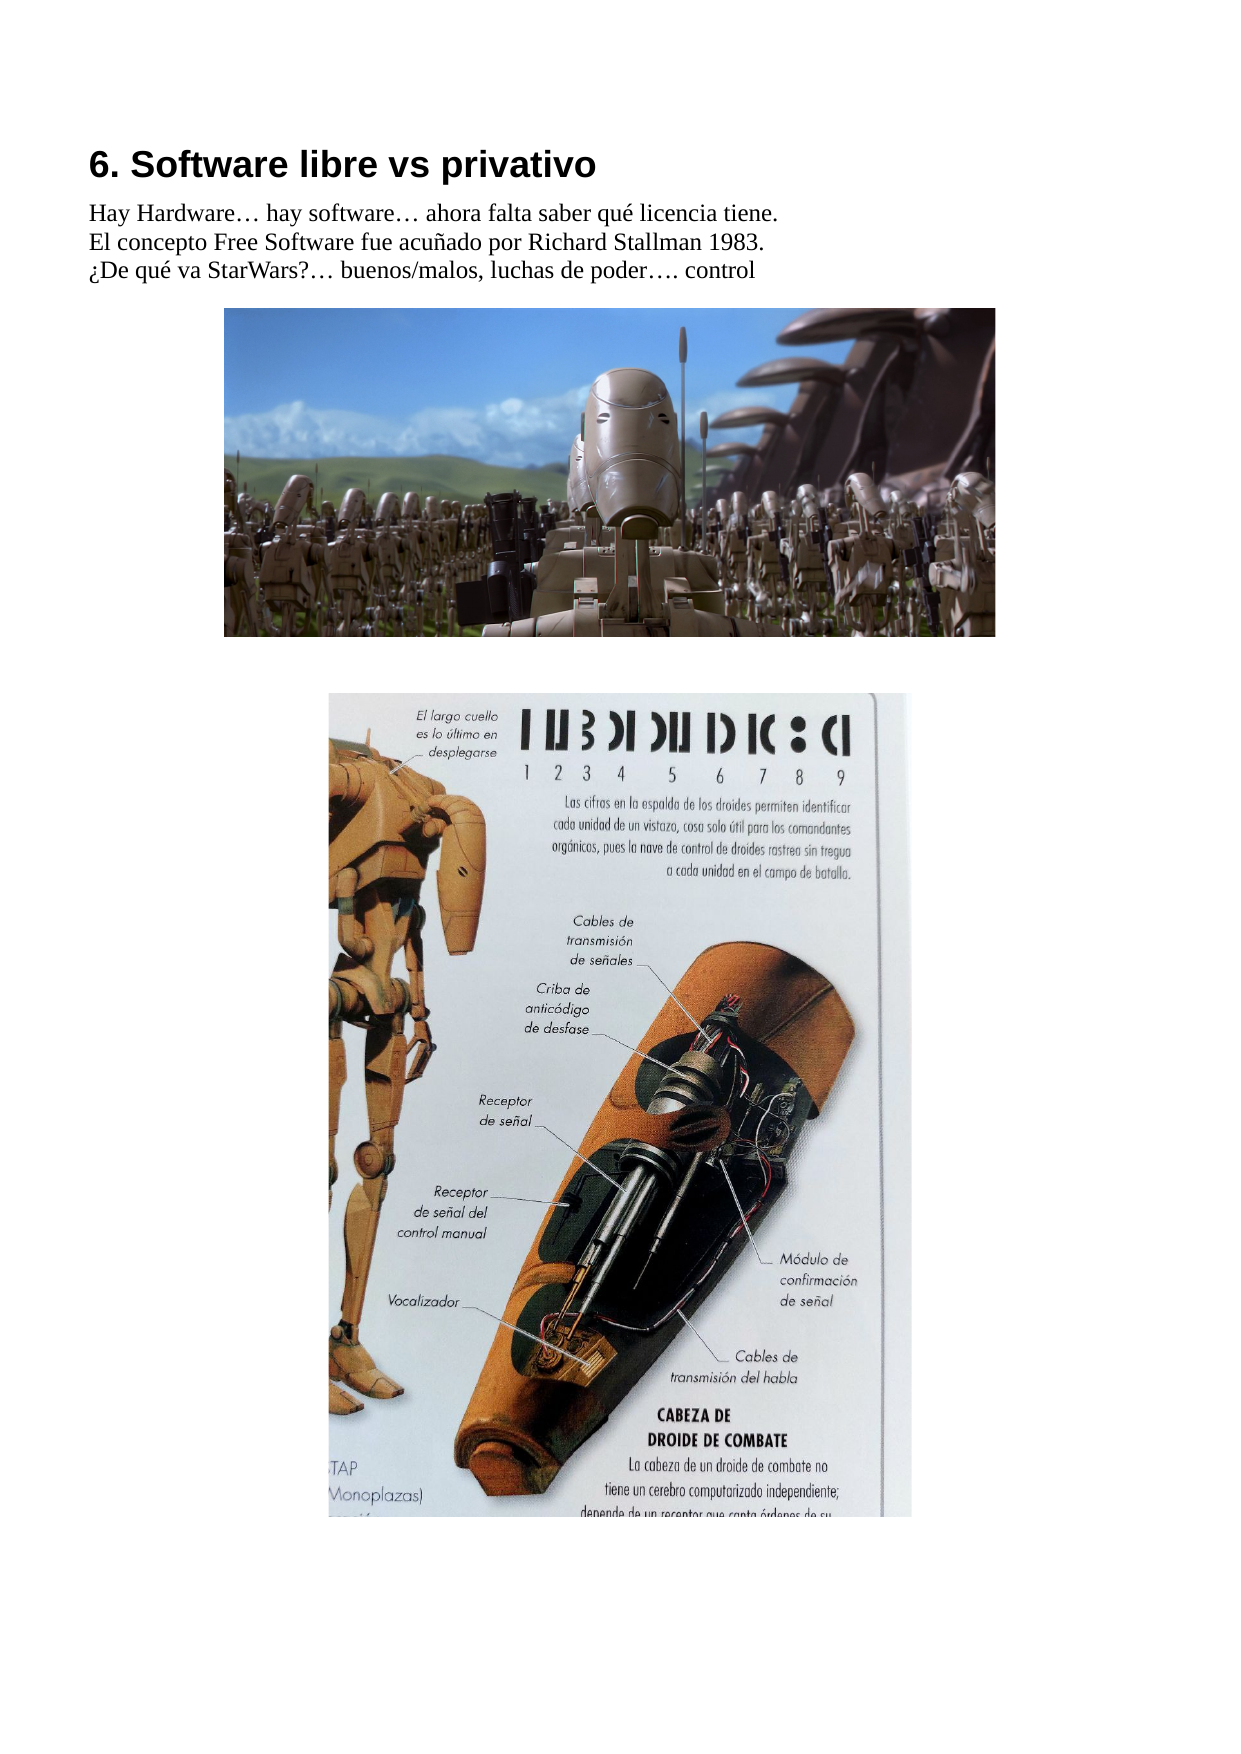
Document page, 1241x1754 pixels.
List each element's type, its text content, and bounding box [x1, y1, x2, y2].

text ¿De qué va StarWars?… buenos/malos, luchas de poder…. control [88, 255, 1152, 284]
text Hay Hardware… hay software… ahora falta saber qué licencia tiene. [88, 198, 1152, 227]
picture [328, 693, 912, 1517]
text El concepto Free Software fue acuñado por Richard Stallman 1983. [88, 227, 1152, 255]
picture [224, 308, 996, 637]
subtitle 6. Software libre vs privativo [88, 142, 1152, 185]
